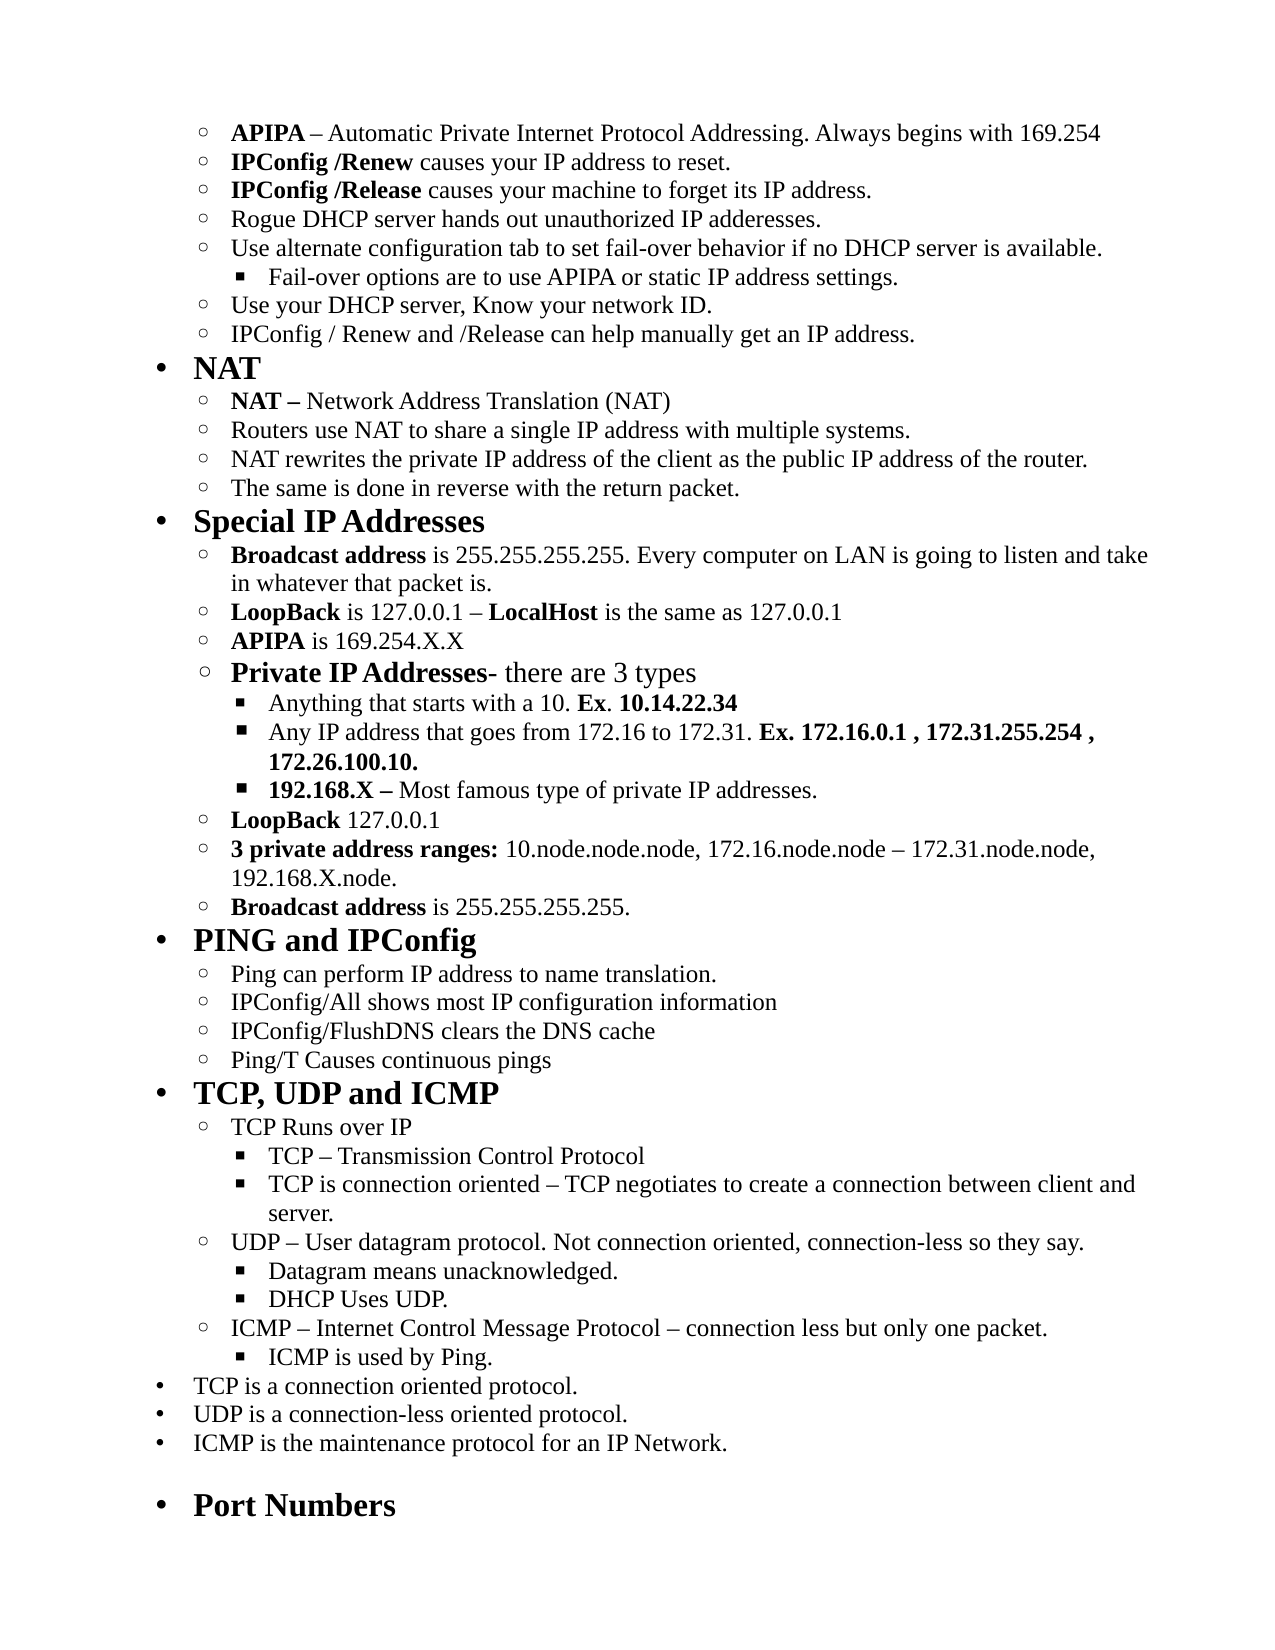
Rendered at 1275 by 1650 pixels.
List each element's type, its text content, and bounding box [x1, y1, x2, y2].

list 3 private address ranges: 10.node.node.node, 172.16.node.node – 172.31.node.node, 192.168.X.node. [193, 834, 1157, 892]
list TCP – Transmission Control Protocol [231, 1141, 1157, 1169]
list Datagram means unacknowledged. [231, 1256, 1157, 1284]
list Anything that starts with a 10. Ex. 10.14.22.34 [231, 688, 1157, 717]
list ICMP is the maintenance protocol for an IP Network. [156, 1428, 1157, 1457]
list Ping can perform IP address to name translation. [193, 959, 1157, 987]
list PING and IPConfig [156, 920, 1157, 959]
list 192.168.X – Most famous type of private IP addresses. [231, 776, 1157, 805]
list Use alternate configuration tab to set fail-over behavior if no DHCP server is available. [193, 233, 1157, 262]
list DHCP Uses UDP. [231, 1284, 1157, 1313]
list IPConfig / Renew and /Release can help manually get an IP address. [193, 319, 1157, 348]
list Any IP address that goes from 172.16 to 172.31. Ex. 172.16.0.1 , 172.31.255.254 , [231, 717, 1157, 747]
list IPConfig /Renew causes your IP address to reset. [193, 147, 1157, 176]
list UDP – User datagram protocol. Not connection oriented, connection-less so they say. [193, 1227, 1157, 1256]
list LoopBack is 127.0.0.1 – LocalHost is the same as 127.0.0.1 [193, 597, 1157, 626]
list Ping/T Causes continuous pings [193, 1045, 1157, 1074]
list LoopBack 127.0.0.1 [193, 805, 1157, 834]
list ICMP is used by Ping. [231, 1342, 1157, 1371]
list UDP is a connection-less oriented protocol. [156, 1399, 1157, 1428]
list Private IP Addresses- there are 3 types [193, 655, 1157, 688]
list IPConfig /Release causes your machine to forget its IP address. [193, 176, 1157, 204]
list Rogue DHCP server hands out unauthorized IP adderesses. [193, 204, 1157, 233]
list The same is done in reverse with the return packet. [193, 473, 1157, 501]
list Use your DHCP server, Know your network ID. [193, 291, 1157, 319]
list NAT – Network Address Translation (NAT) [193, 386, 1157, 415]
list Broadcast address is 255.255.255.255. Every computer on LAN is going to listen and take in whatever that packet is. [193, 540, 1157, 597]
list TCP is connection oriented – TCP negotiates to create a connection between client and server. [231, 1169, 1157, 1227]
list 172.26.100.10. [231, 747, 1157, 776]
list Port Numbers [156, 1486, 1157, 1524]
list TCP is a connection oriented protocol. [156, 1371, 1157, 1399]
list Broadcast address is 255.255.255.255. [193, 892, 1157, 920]
list TCP Runs over IP [193, 1112, 1157, 1141]
list NAT [156, 348, 1157, 386]
list Special IP Addresses [156, 501, 1157, 540]
list APIPA is 169.254.X.X [193, 626, 1157, 655]
list IPConfig/FlushDNS clears the DNS cache [193, 1016, 1157, 1045]
list ICMP – Internet Control Message Protocol – connection less but only one packet. [193, 1313, 1157, 1342]
list TCP, UDP and ICMP [156, 1074, 1157, 1112]
list IPConfig/All shows most IP configuration information [193, 987, 1157, 1016]
list NAT rewrites the private IP address of the client as the public IP address of the router. [193, 444, 1157, 473]
list Routers use NAT to share a single IP address with multiple systems. [193, 415, 1157, 444]
list APIPA – Automatic Private Internet Protocol Addressing. Always begins with 169.254 [193, 118, 1157, 147]
list Fail-over options are to use APIPA or static IP address settings. [231, 262, 1157, 291]
